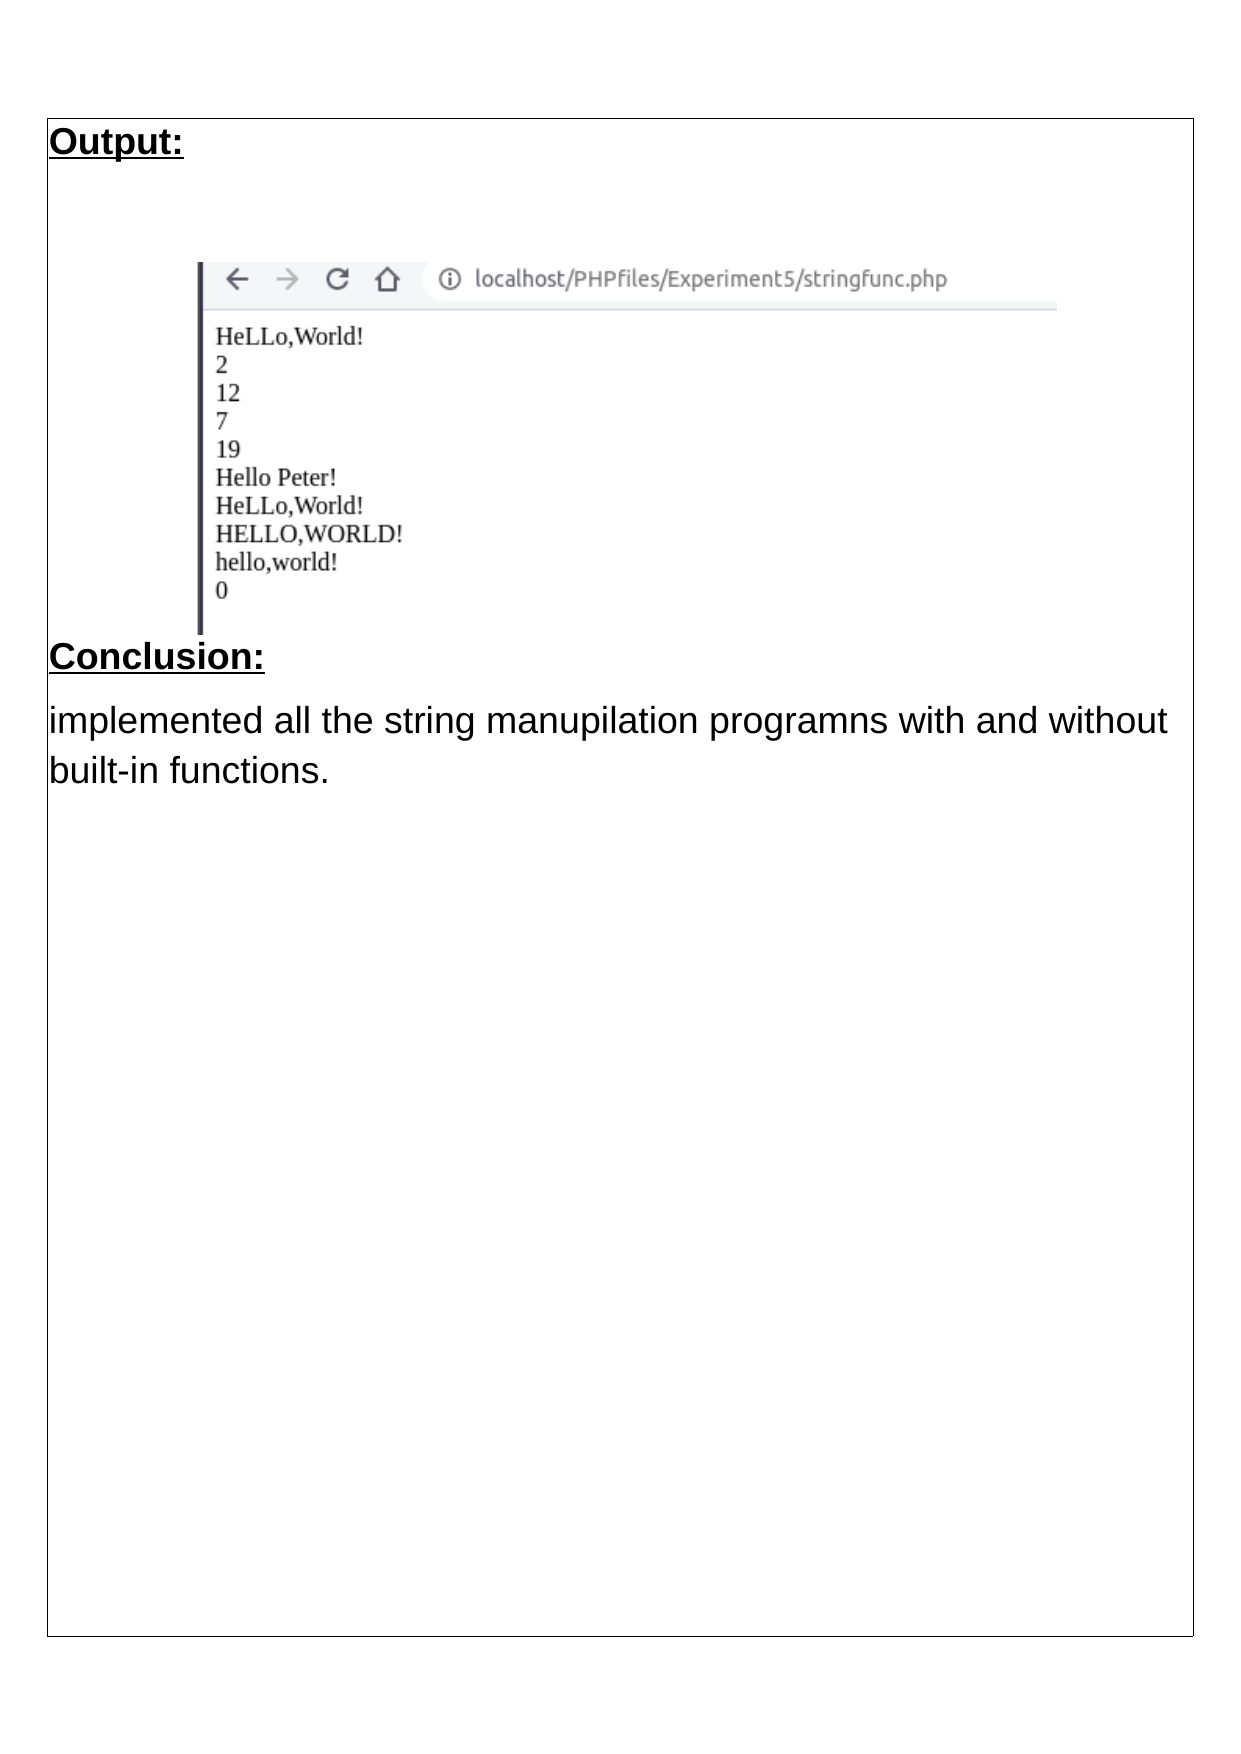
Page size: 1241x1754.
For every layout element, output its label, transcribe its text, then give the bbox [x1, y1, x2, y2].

text implemented all the string manupilation programns with and without built-in functions. [48, 698, 1192, 791]
text Conclusion: [48, 248, 1192, 677]
text Output: [48, 119, 1192, 162]
picture [197, 262, 1057, 635]
